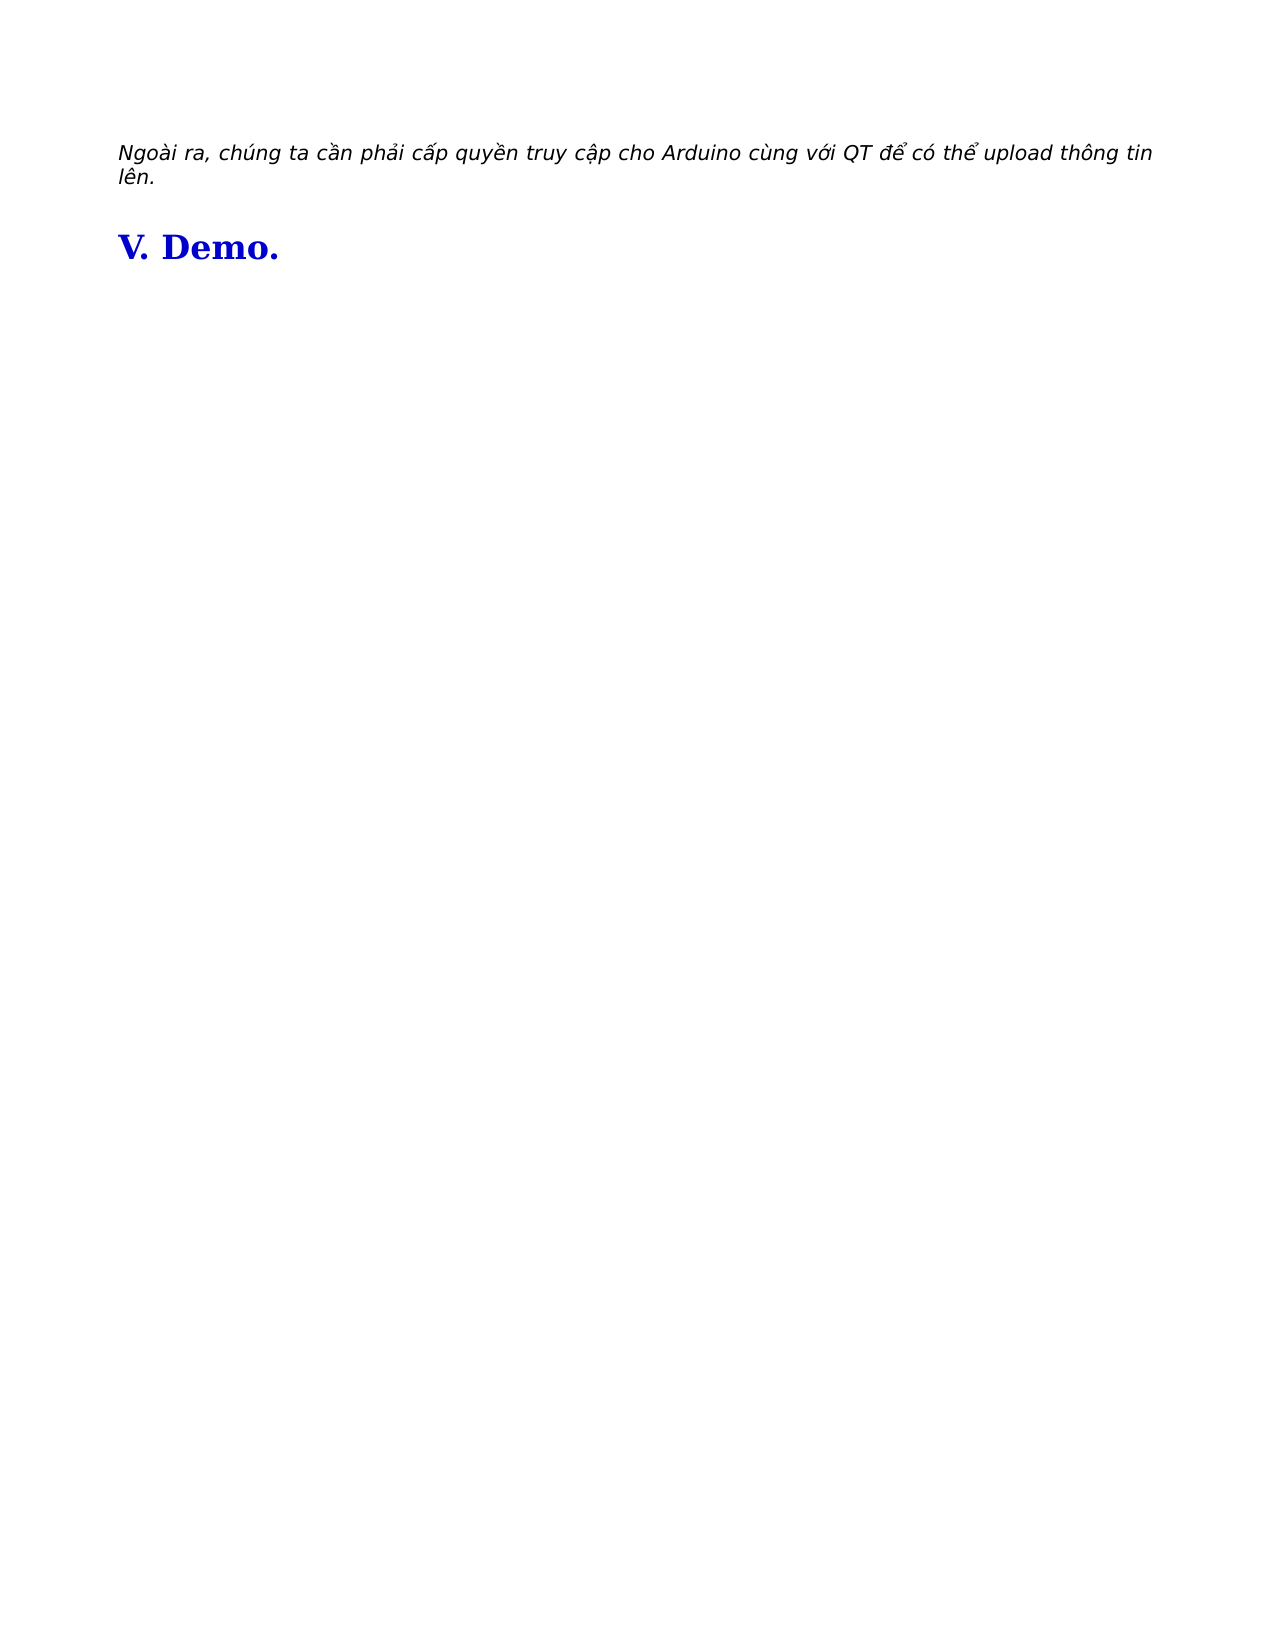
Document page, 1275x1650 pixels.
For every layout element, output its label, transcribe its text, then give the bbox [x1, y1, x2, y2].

text V. Demo. [118, 228, 1157, 267]
text Ngoài ra, chúng ta cần phải cấp quyền truy cập cho Arduino cùng với QT để có thể upload thông tin lên. [118, 142, 1157, 189]
